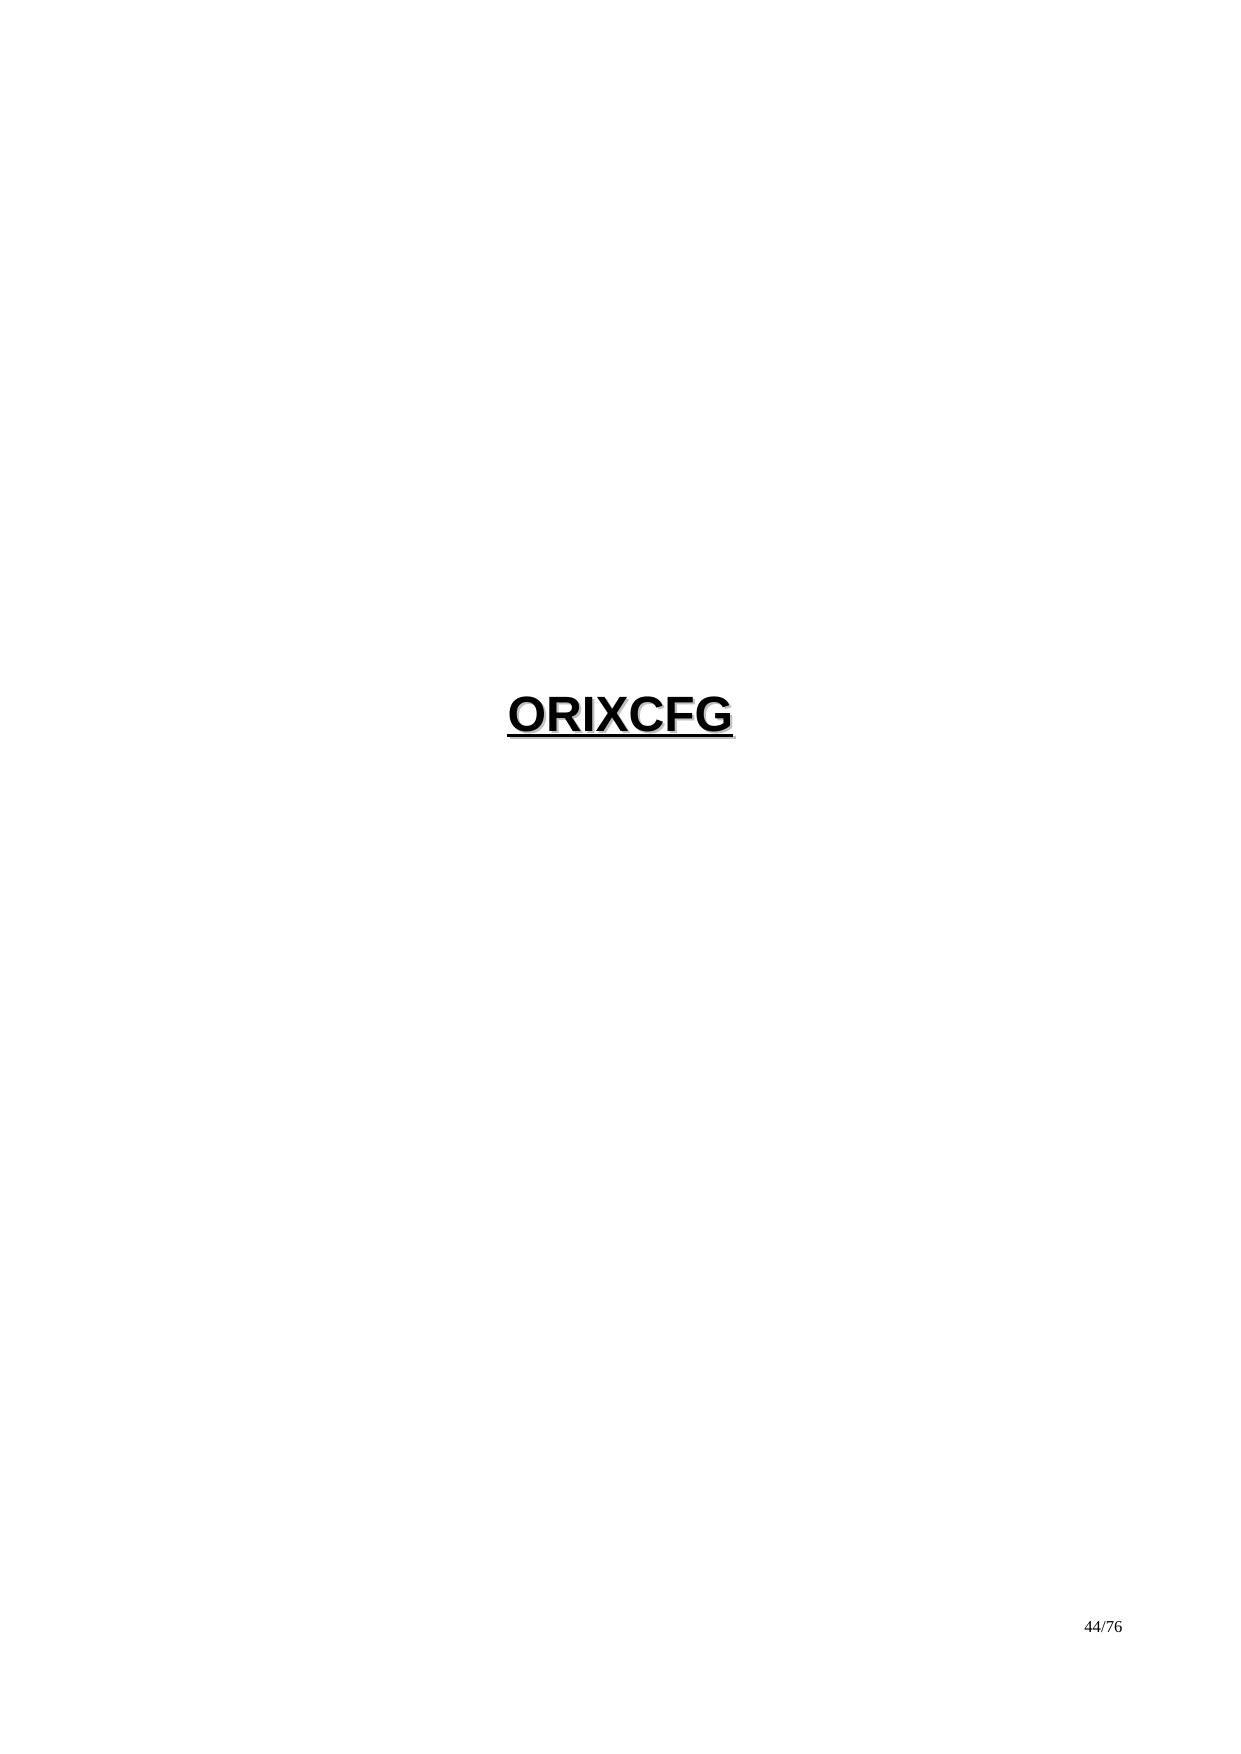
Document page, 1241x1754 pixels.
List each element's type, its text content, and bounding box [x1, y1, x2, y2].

subtitle ORIXCFG [118, 684, 1122, 742]
